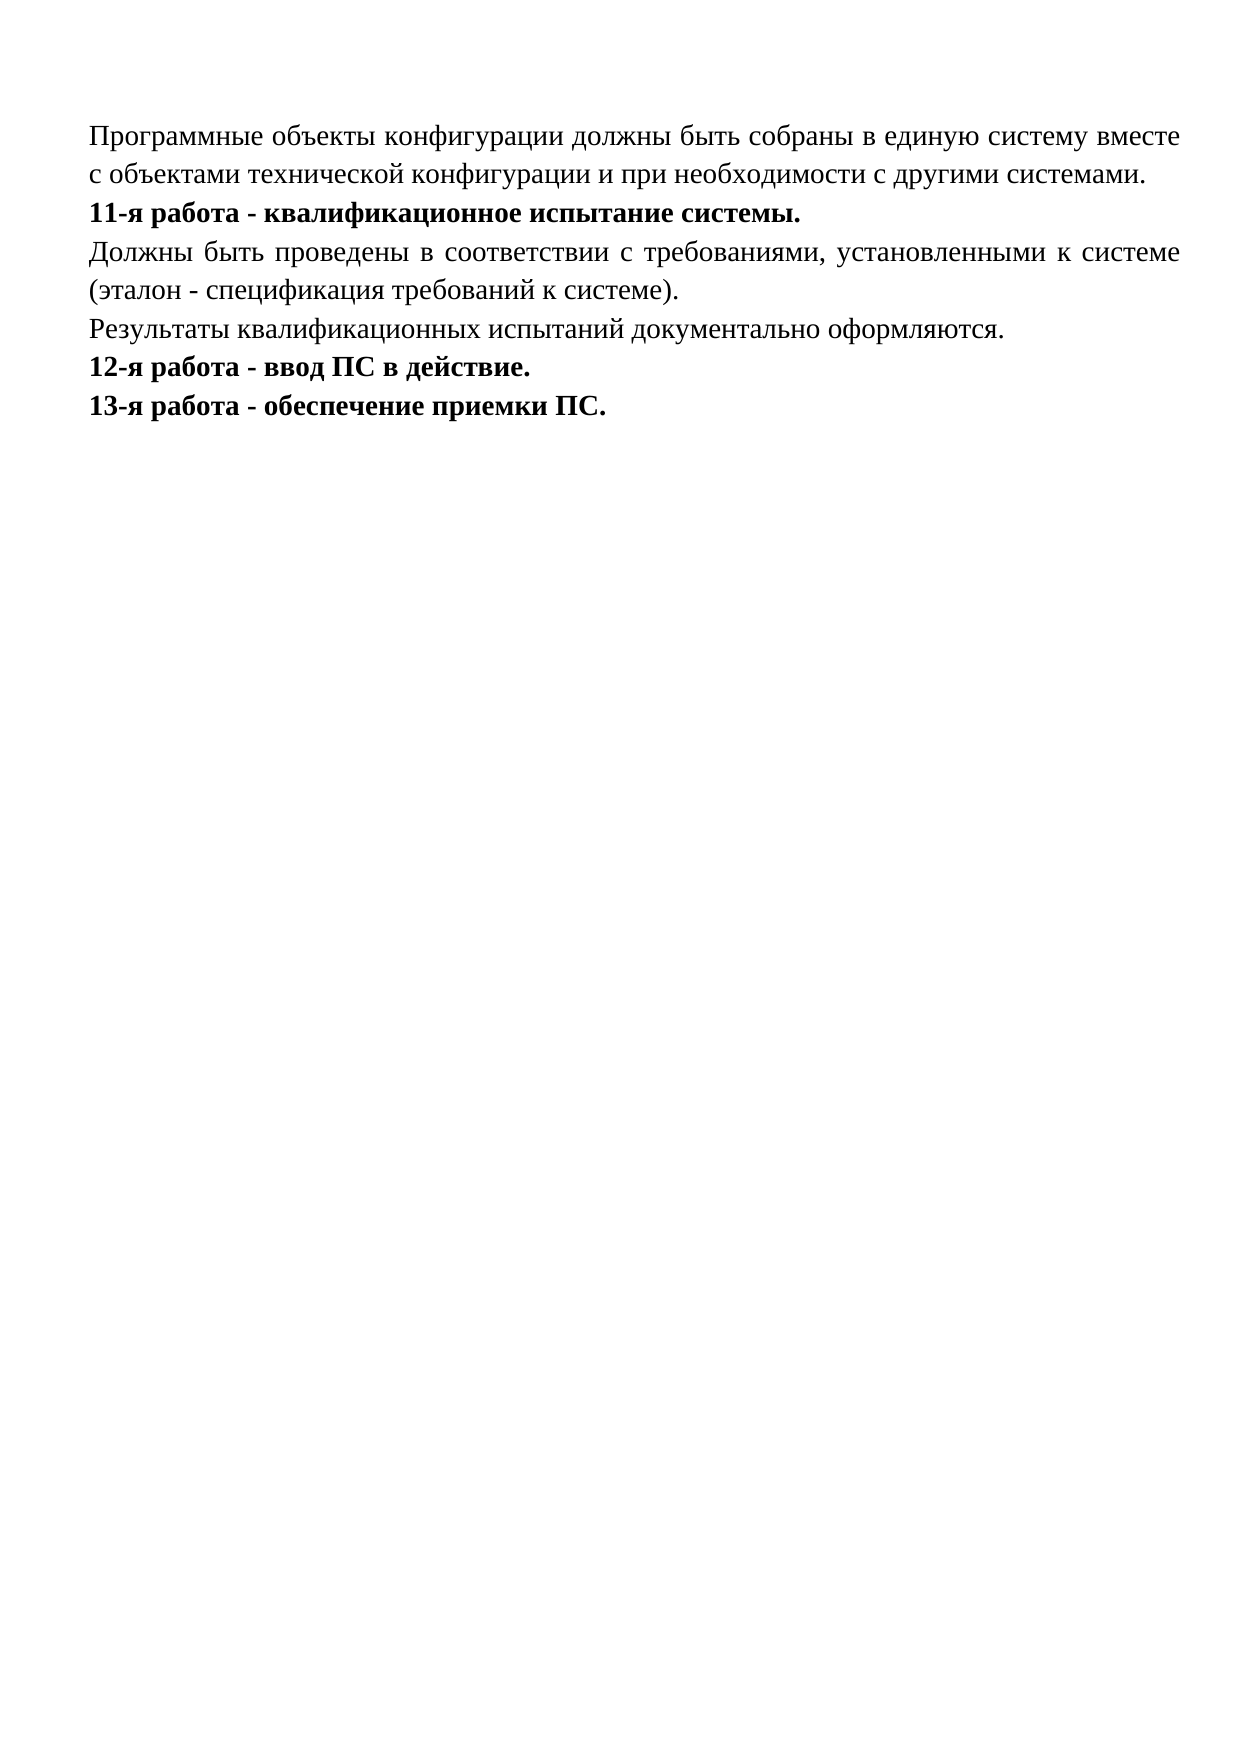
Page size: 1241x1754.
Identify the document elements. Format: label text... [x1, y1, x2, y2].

text Должны быть проведены в соответствии с требованиями, установленными к системе (эталон - спецификация требований к системе). [89, 234, 1181, 306]
text 11-я работа - квалификационное испытание системы. [89, 195, 1181, 229]
text Программные объекты конфигурации должны быть собраны в единую систему вместе с объектами технической конфигурации и при необходимости с другими системами. [89, 118, 1181, 190]
text Результаты квалификационных испытаний документально оформляются. [89, 311, 1181, 344]
text 13-я работа - обеспечение приемки ПС. [89, 388, 1181, 421]
text 12-я работа - ввод ПС в действие. [89, 349, 1181, 383]
